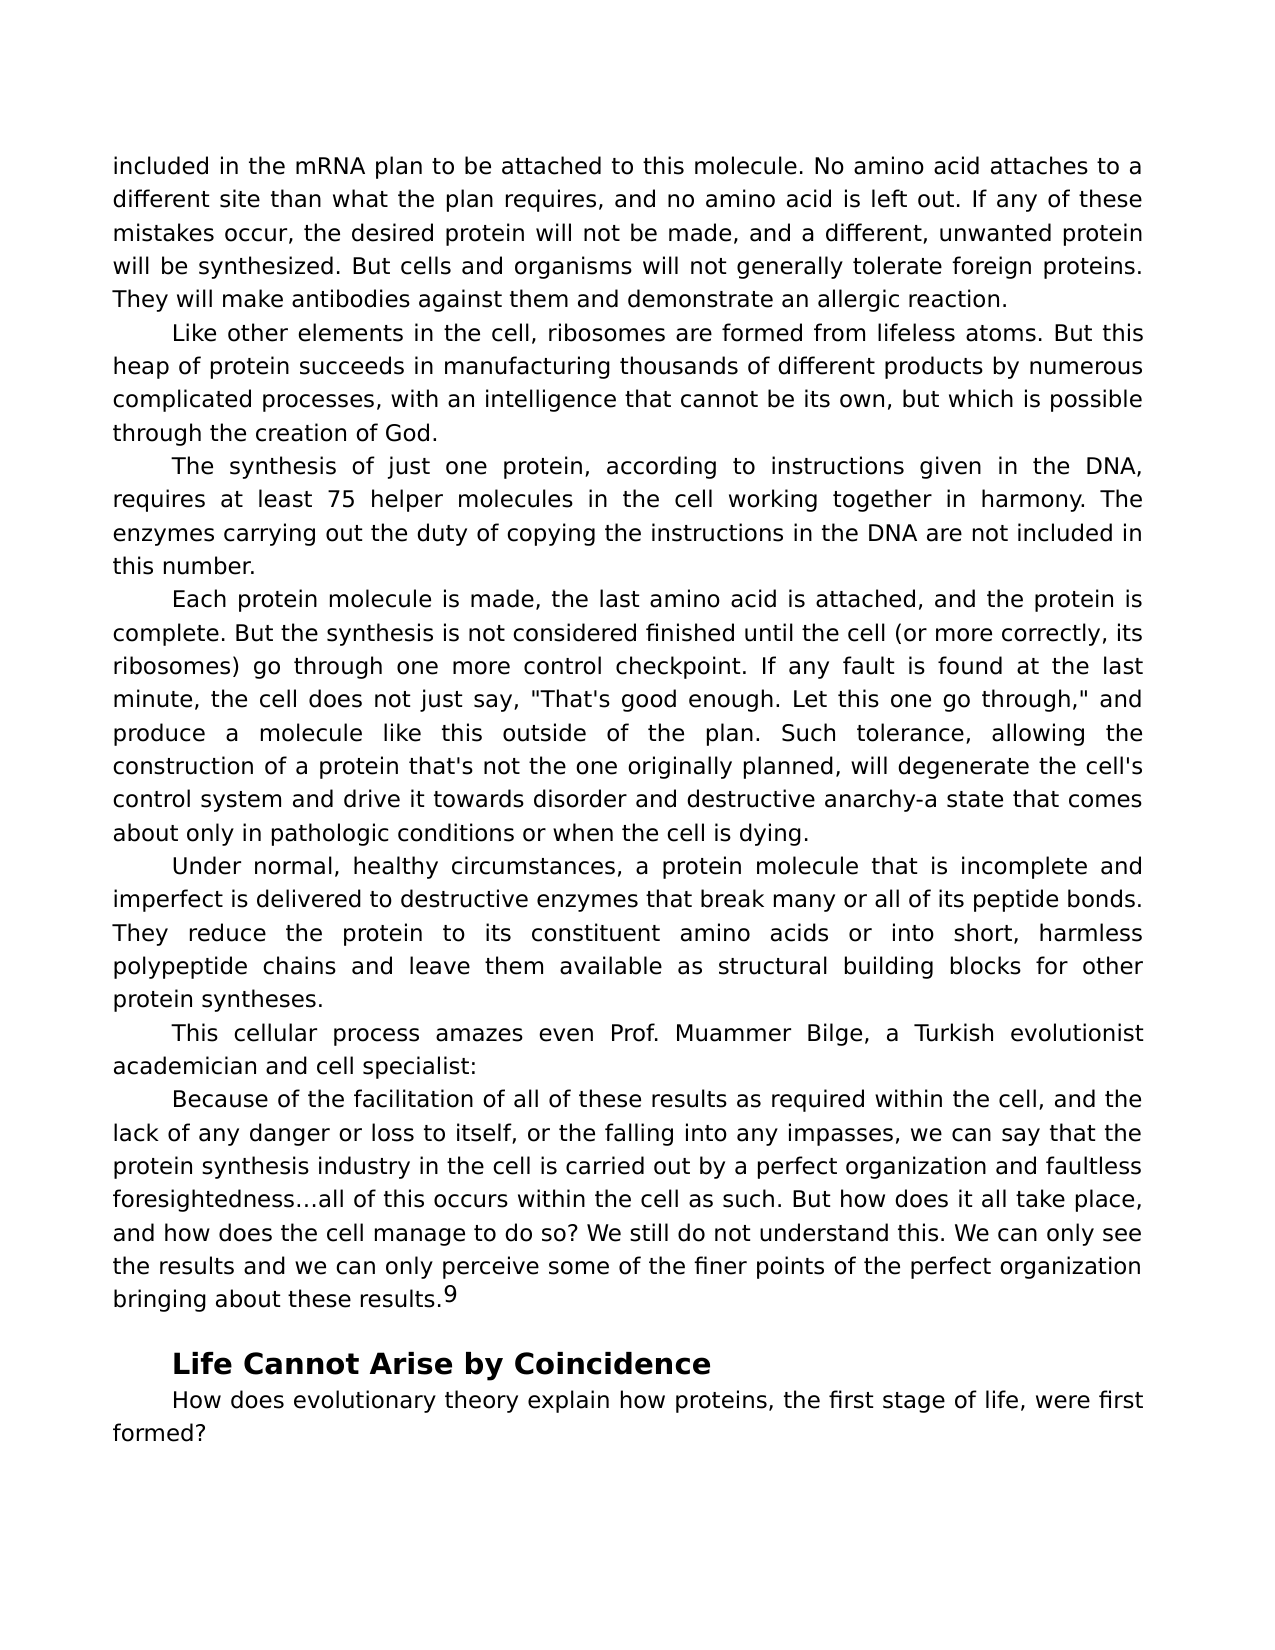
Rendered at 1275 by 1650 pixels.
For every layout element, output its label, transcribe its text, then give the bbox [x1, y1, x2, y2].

text The synthesis of just one protein, according to instructions given in the DNA, requires at least 75 helper molecules in the cell working together in harmony. The enzymes carrying out the duty of copying the instructions in the DNA are not included in this number. [112, 448, 1145, 581]
text This cellular process amazes even Prof. Muammer Bilge, a Turkish evolutionist academician and cell specialist: [112, 1014, 1145, 1081]
text Each protein molecule is made, the last amino acid is attached, and the protein is complete. But the synthesis is not considered finished until the cell (or more correctly, its ribosomes) go through one more control checkpoint. If any fault is found at the last minute, the cell does not just say, "That's good enough. Let this one go through," and produce a molecule like this outside of the plan. Such tolerance, allowing the construction of a protein that's not the one originally planned, will degenerate the cell's control system and drive it towards disorder and destructive anarchy-a state that comes about only in pathologic conditions or when the cell is dying. [112, 581, 1145, 848]
text How does evolutionary theory explain how proteins, the first stage of life, were first formed? [112, 1382, 1145, 1448]
text Because of the facilitation of all of these results as required within the cell, and the lack of any danger or loss to itself, or the falling into any impasses, we can say that the protein synthesis industry in the cell is carried out by a perfect organization and faultless foresightedness…all of this occurs within the cell as such. But how does it all take place, and how does the cell manage to do so? We still do not understand this. We can only see the results and we can only perceive some of the finer points of the perfect organization bringing about these results.9 [112, 1081, 1145, 1314]
text Life Cannot Arise by Coincidence [112, 1348, 1145, 1382]
text included in the mRNA plan to be attached to this molecule. No amino acid attaches to a different site than what the plan requires, and no amino acid is left out. If any of these mistakes occur, the desired protein will not be made, and a different, unwanted protein will be synthesized. But cells and organisms will not generally tolerate foreign proteins. They will make antibodies against them and demonstrate an allergic reaction. [112, 148, 1145, 314]
text Under normal, healthy circumstances, a protein molecule that is incomplete and imperfect is delivered to destructive enzymes that break many or all of its peptide bonds. They reduce the protein to its constituent amino acids or into short, harmless polypeptide chains and leave them available as structural building blocks for other protein syntheses. [112, 848, 1145, 1014]
text Like other elements in the cell, ribosomes are formed from lifeless atoms. But this heap of protein succeeds in manufacturing thousands of different products by numerous complicated processes, with an intelligence that cannot be its own, but which is possible through the creation of God. [112, 314, 1145, 448]
